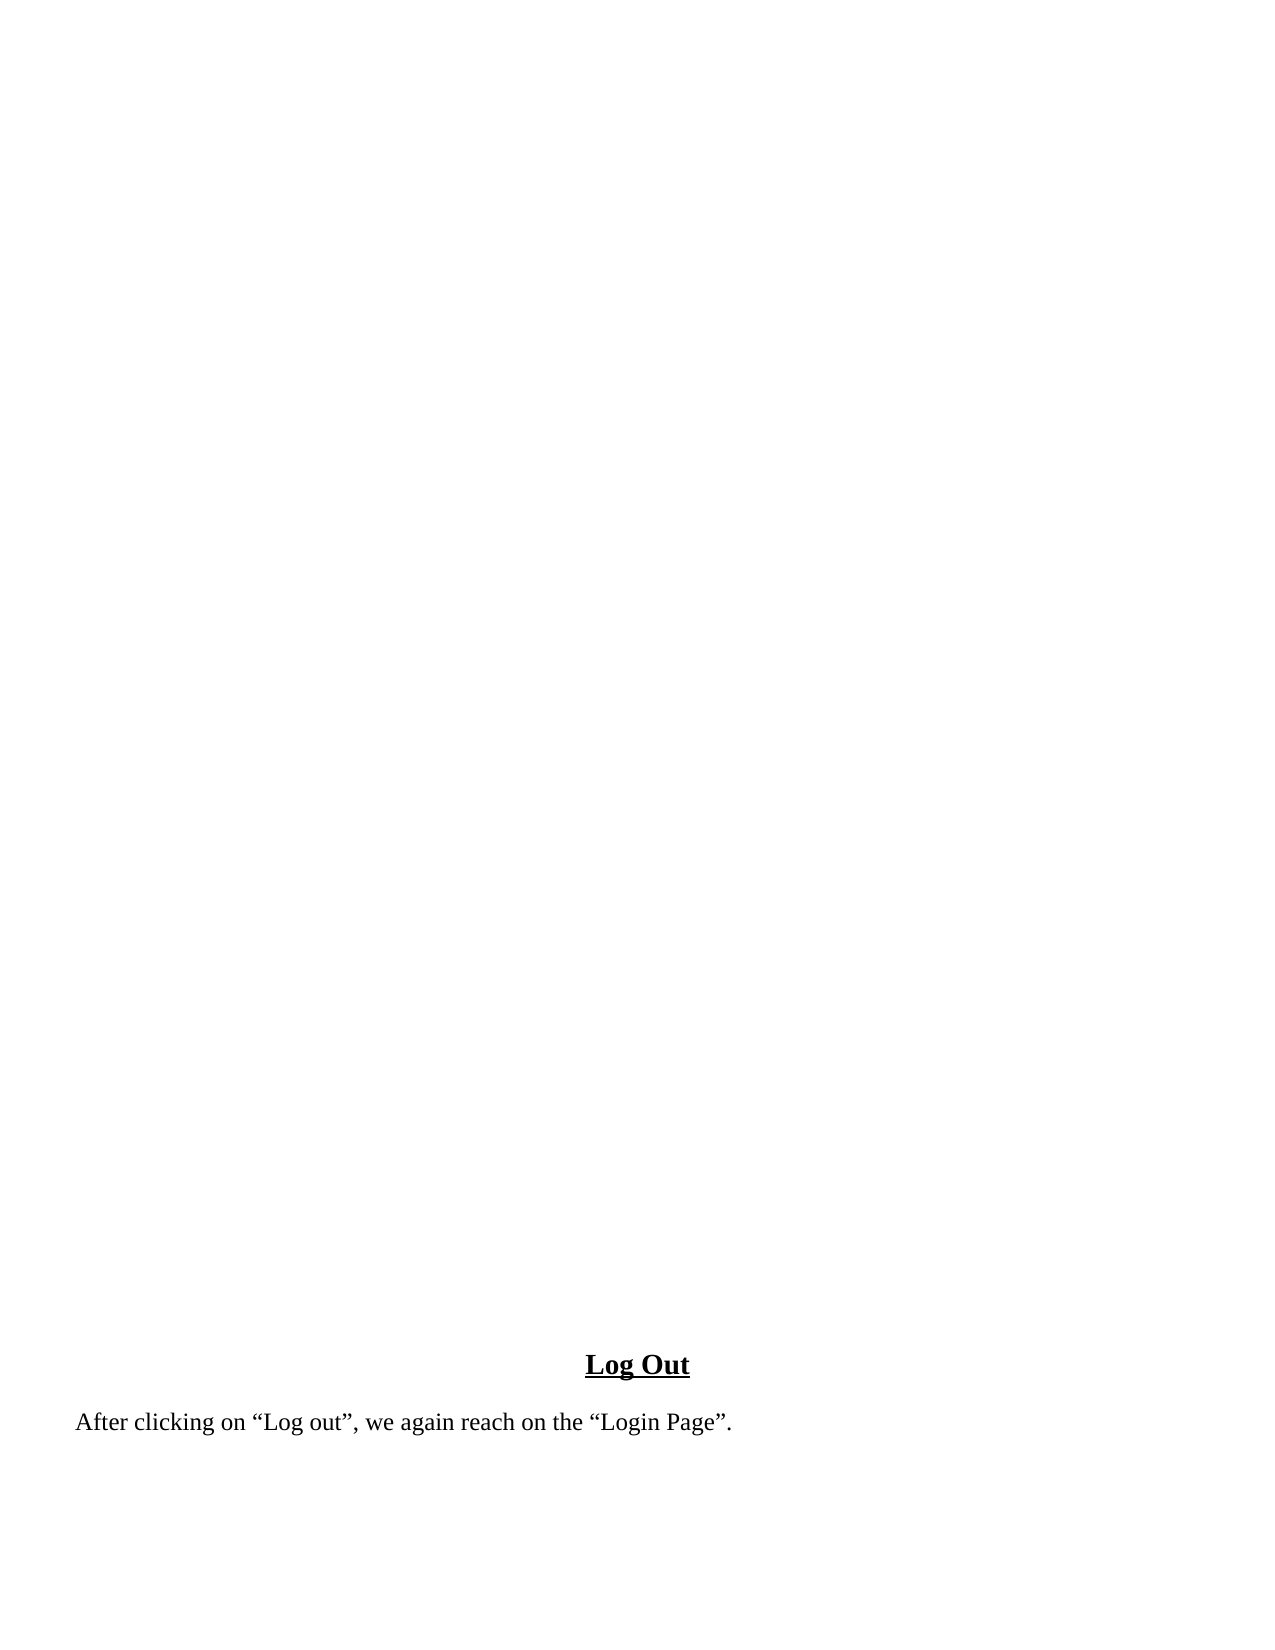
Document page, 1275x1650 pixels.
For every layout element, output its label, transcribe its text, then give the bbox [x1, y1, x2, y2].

text Log Out [75, 1347, 1200, 1381]
text After clicking on “Log out”, we again reach on the “Login Page”. [75, 1407, 1200, 1436]
